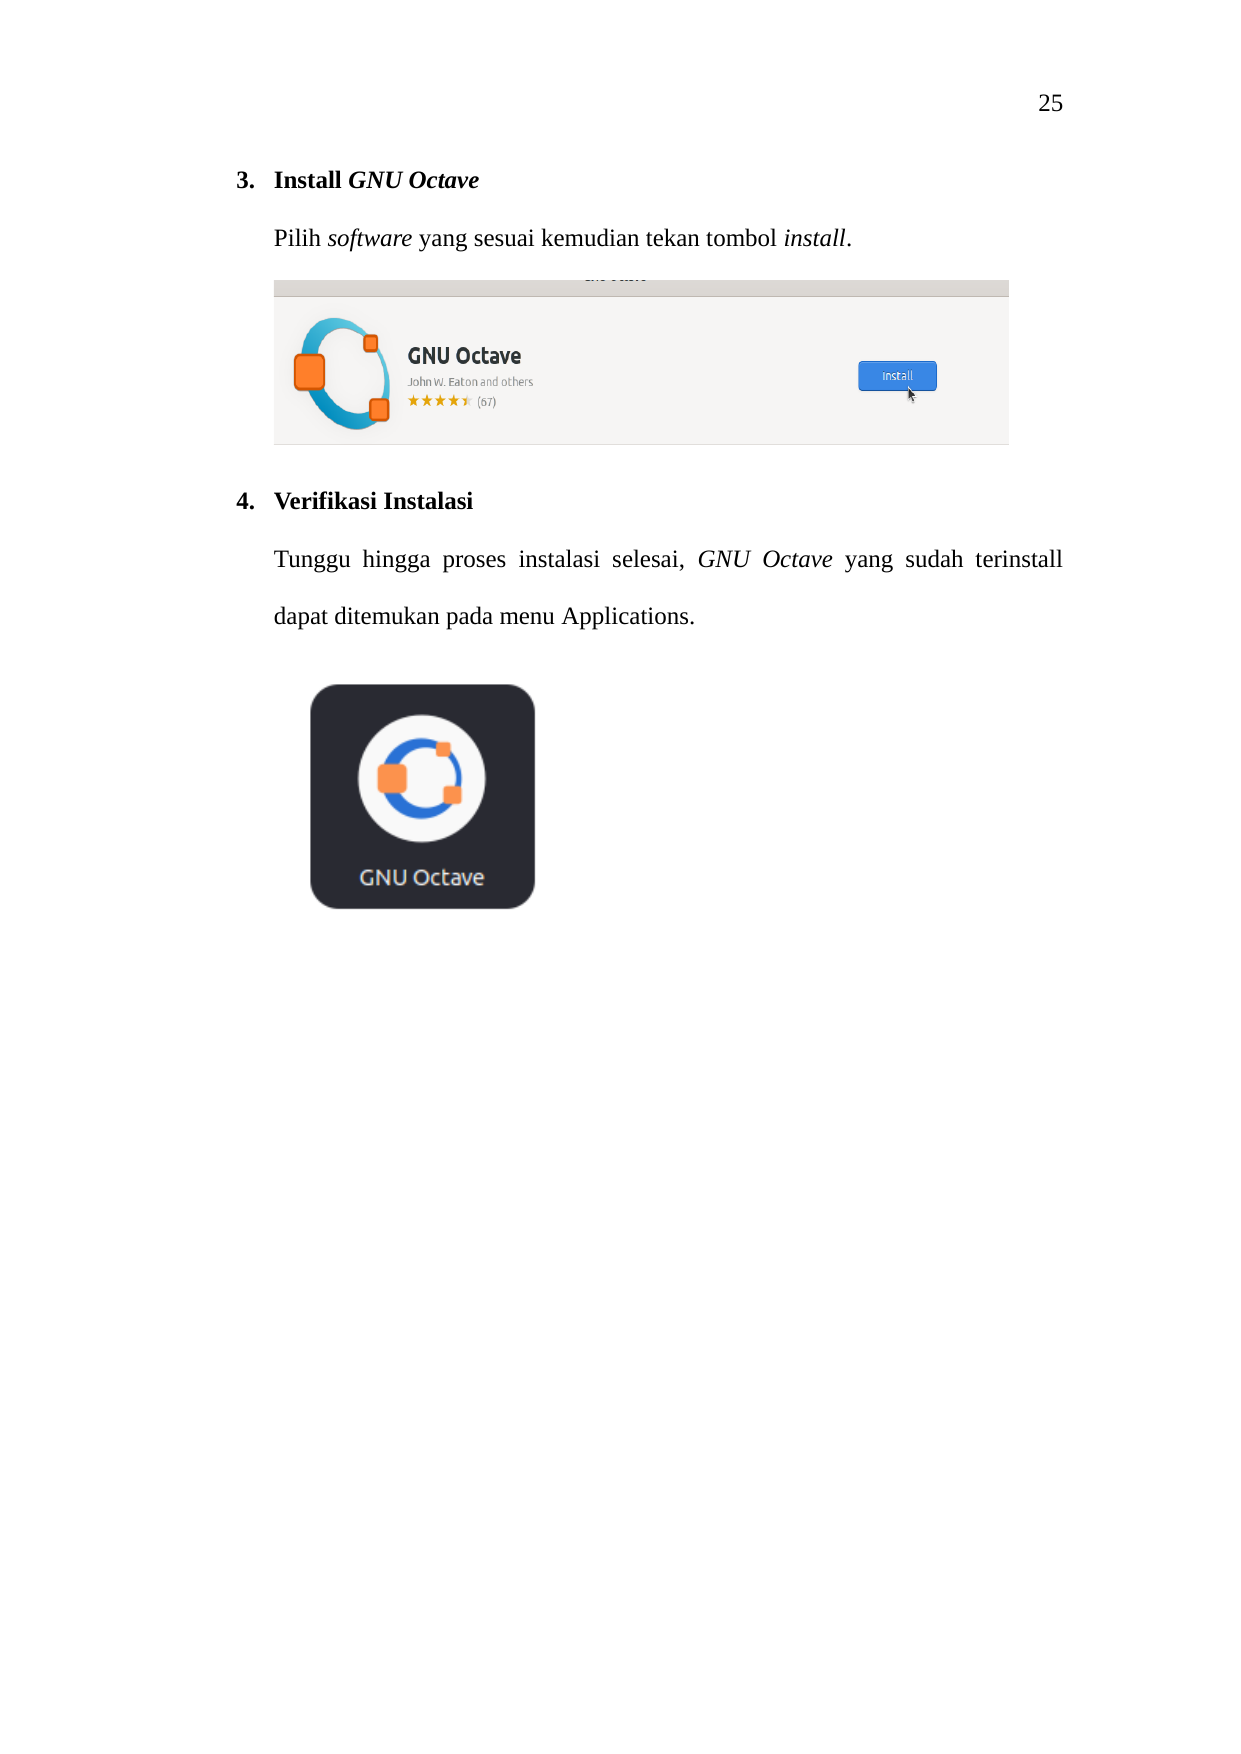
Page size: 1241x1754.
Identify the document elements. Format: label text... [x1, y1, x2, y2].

list Verifikasi Instalasi [236, 486, 1063, 515]
picture [273, 280, 1009, 294]
list Tunggu hingga proses instalasi selesai, GNU Octave yang sudah terinstall dapat ditemukan pada menu Applications. [236, 544, 1063, 630]
picture [273, 658, 576, 928]
list Install GNU Octave [236, 165, 1063, 194]
list Pilih software yang sesuai kemudian tekan tombol install. [236, 223, 1063, 252]
